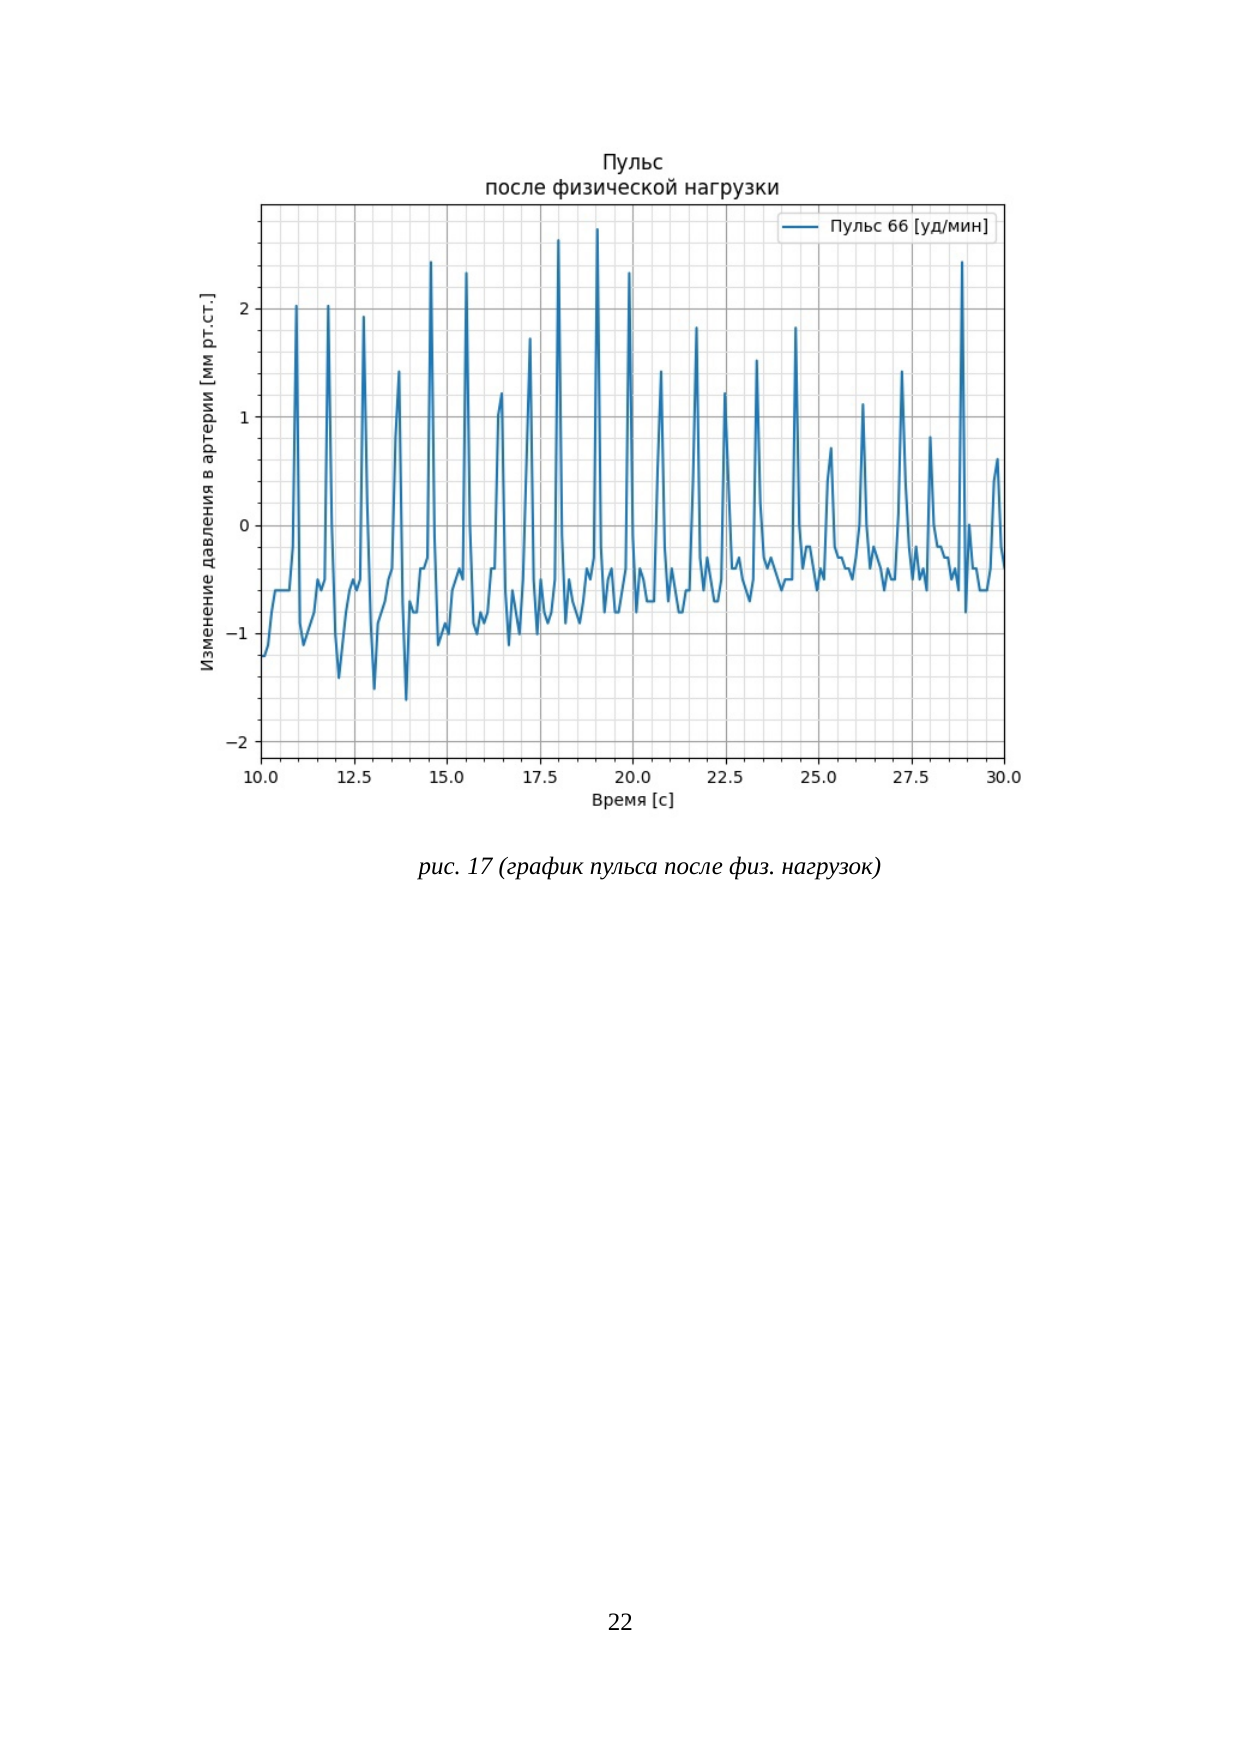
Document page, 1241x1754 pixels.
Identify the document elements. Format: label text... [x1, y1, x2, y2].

text рис. 17 (график пульса после физ. нагрузок) [118, 118, 1122, 879]
picture [141, 118, 1099, 837]
